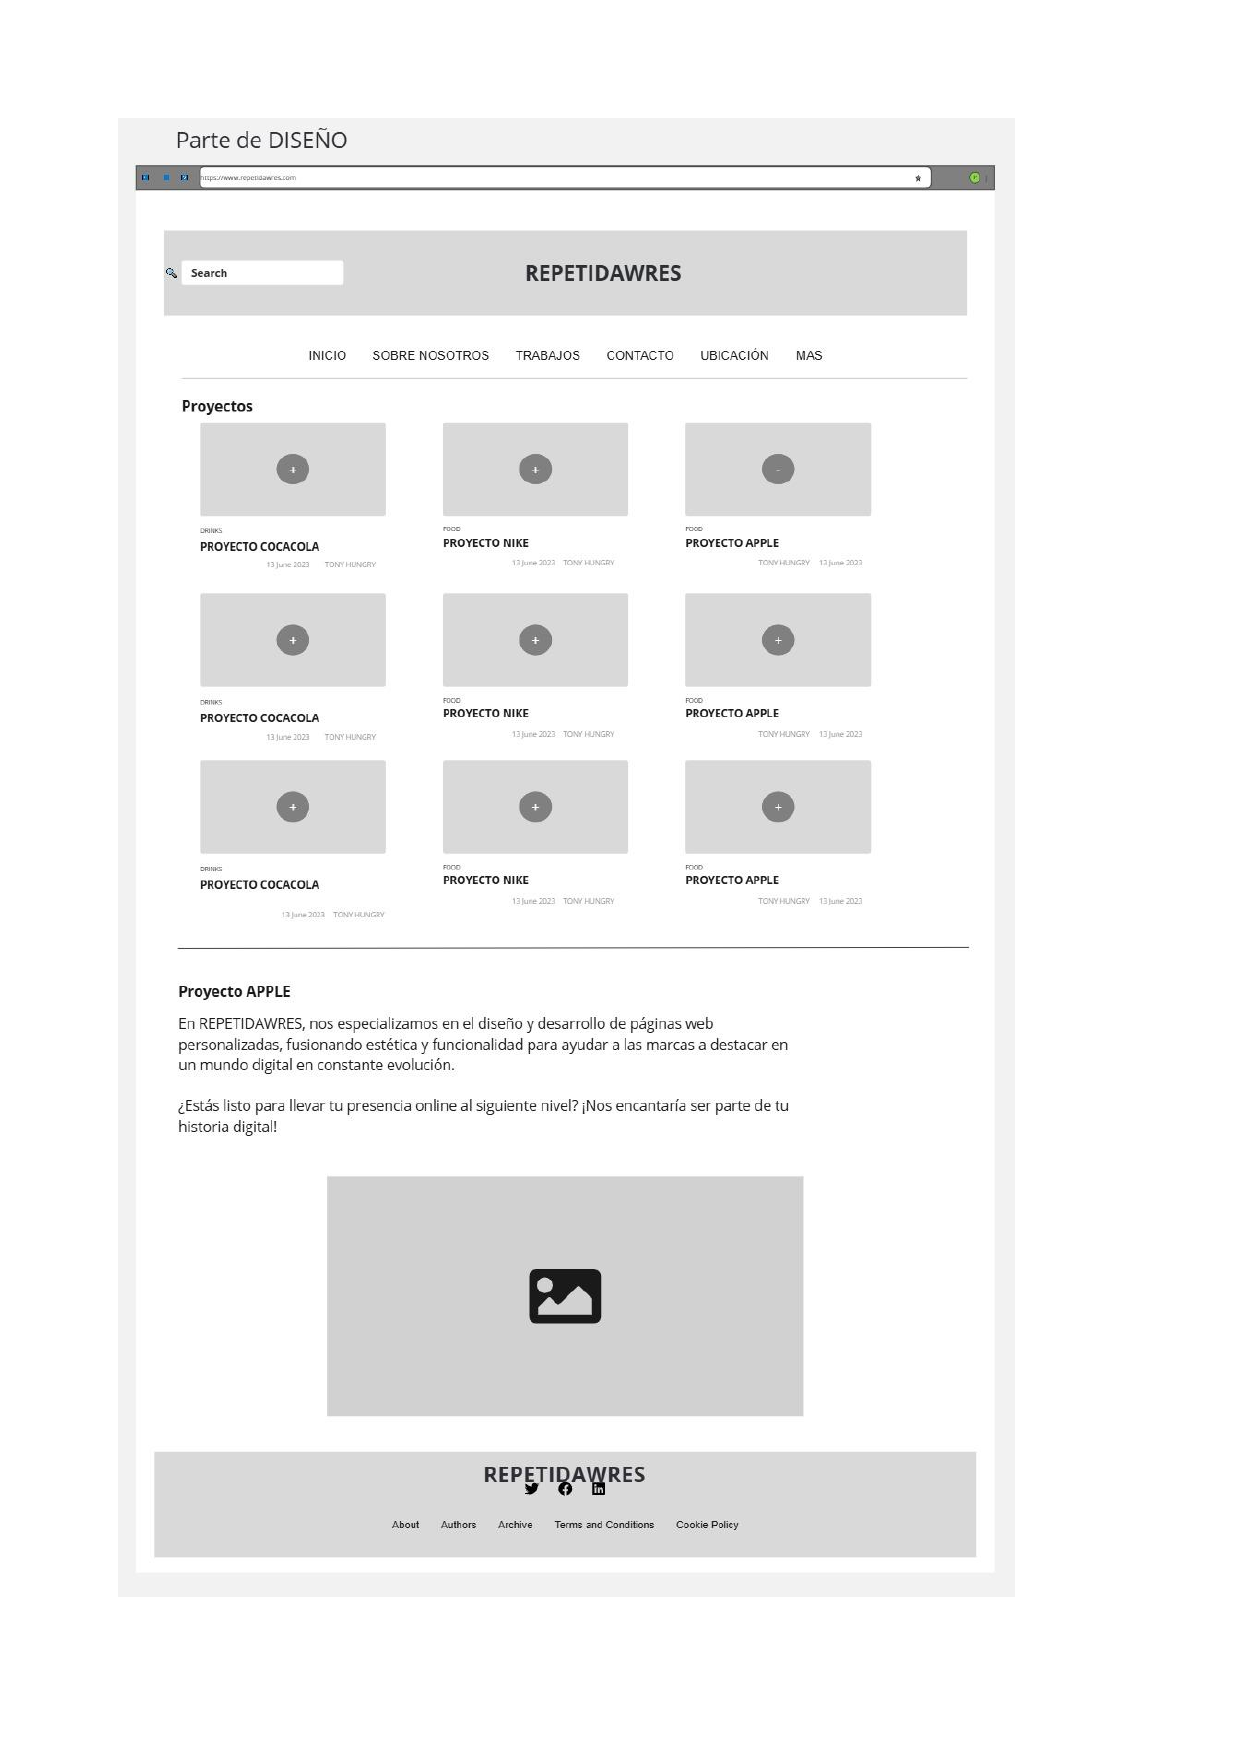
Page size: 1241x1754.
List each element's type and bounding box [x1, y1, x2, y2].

picture [118, 118, 1015, 1597]
